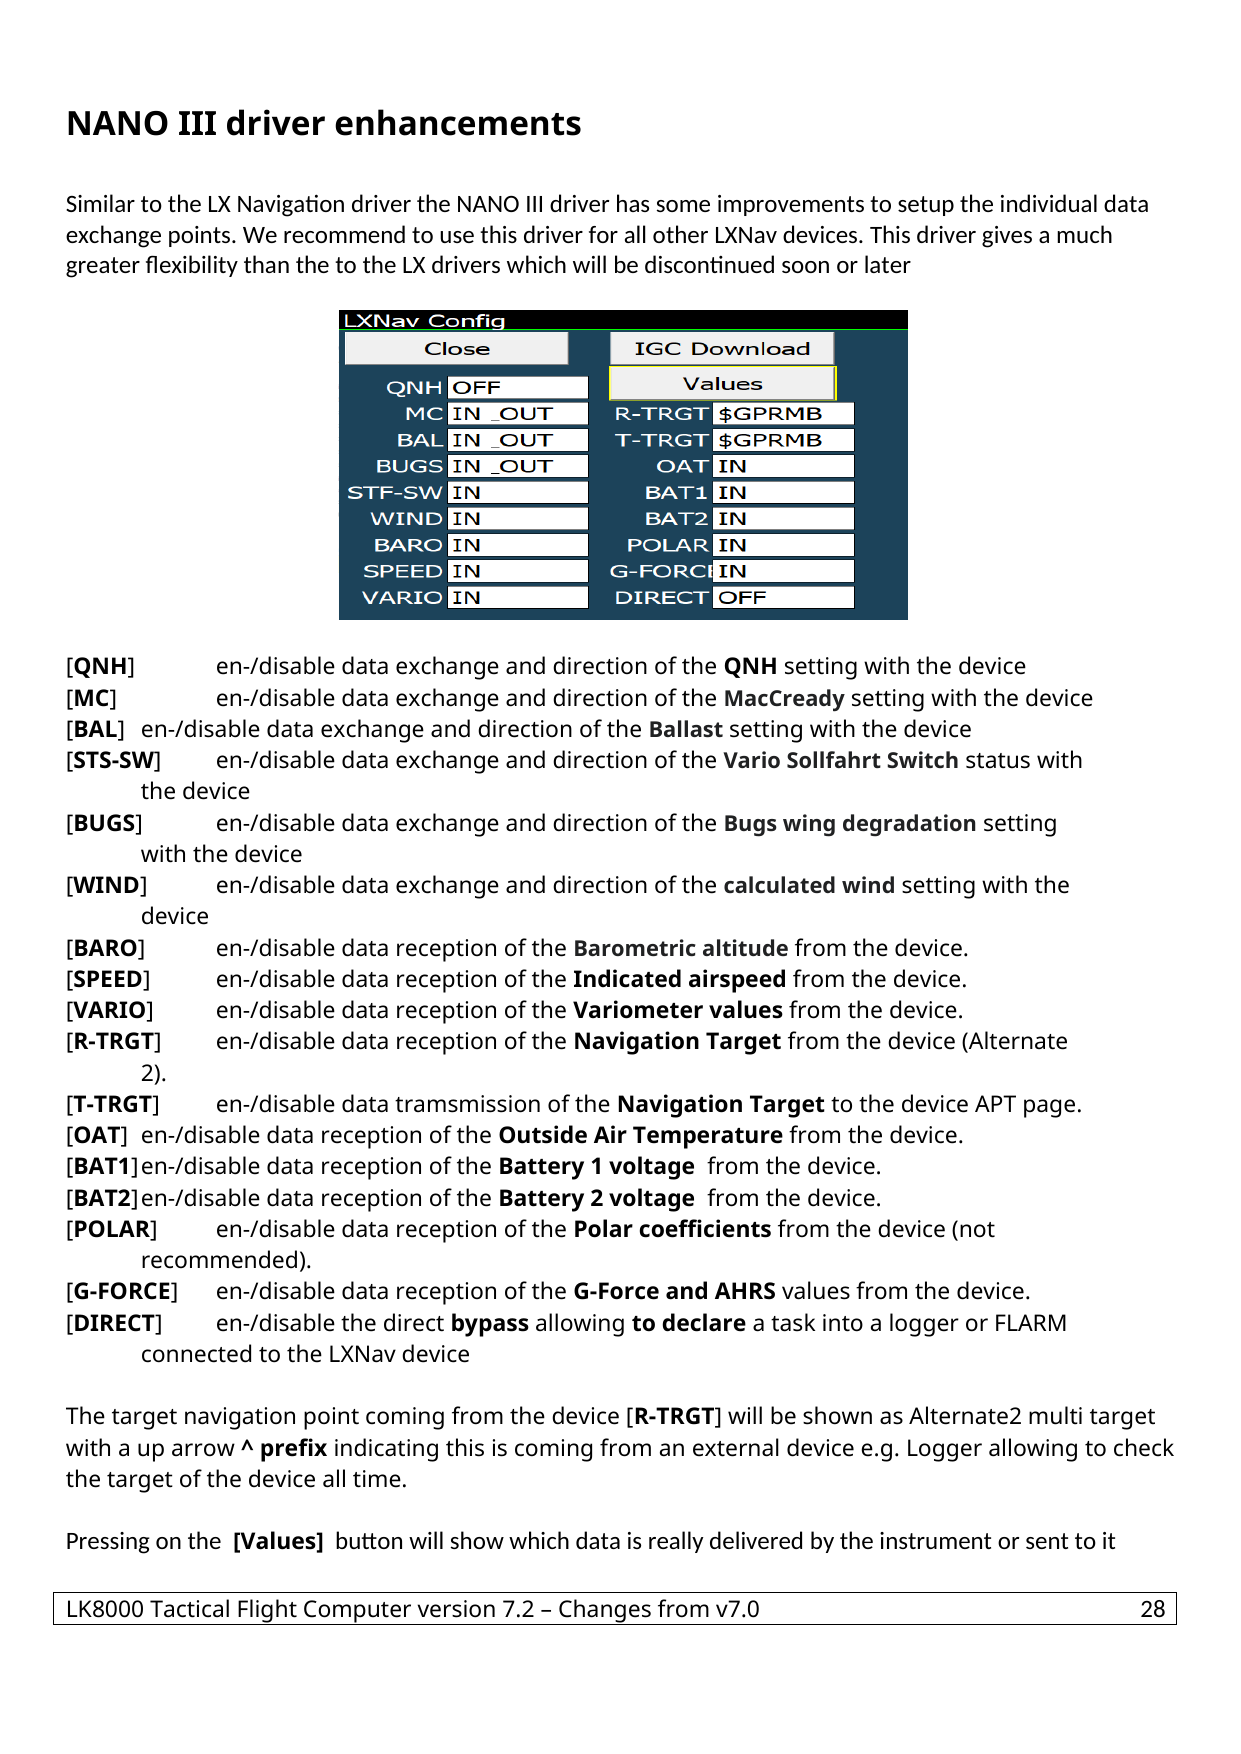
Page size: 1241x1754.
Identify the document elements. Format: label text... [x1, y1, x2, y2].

text [WIND] en-/disable data exchange and direction of the calculated wind setting with the device [66, 869, 1181, 932]
text [OAT] en-/disable data reception of the Outside Air Temperature from the device. [66, 1119, 1181, 1150]
text The target navigation point coming from the device [R-TRGT] will be shown as Alternate2 multi target with a up arrow ^ prefix indicating this is coming from an external device e.g. Logger allowing to check the target of the device all time. [66, 1400, 1181, 1494]
text [BAT1] en-/disable data reception of the Battery 1 voltage from the device. [66, 1150, 1181, 1182]
text [BUGS] en-/disable data exchange and direction of the Bugs wing degradation setting with the device [66, 807, 1181, 869]
text [G-FORCE] en-/disable data reception of the G-Force and AHRS values from the device. [66, 1275, 1181, 1307]
text [BARO] en-/disable data reception of the Barometric altitude from the device. [66, 932, 1181, 963]
text [STS-SW] en-/disable data exchange and direction of the Vario Sollfahrt Switch status with the device [66, 744, 1181, 807]
text [DIRECT] en-/disable the direct bypass allowing to declare a task into a logger or FLARM connected to the LXNav device [66, 1307, 1181, 1369]
picture [338, 310, 908, 620]
text [MC] en-/disable data exchange and direction of the MacCready setting with the device [66, 682, 1181, 713]
text [QNH] en-/disable data exchange and direction of the QNH setting with the device [66, 650, 1181, 682]
text Similar to the LX Navigation driver the NANO III driver has some improvements to setup the individual data exchange points. We recommend to use this driver for all other LXNav devices. This driver gives a much greater flexibility than the to the LX drivers which will be discontinued soon or later [66, 188, 1181, 280]
text [SPEED] en-/disable data reception of the Indicated airspeed from the device. [66, 963, 1181, 994]
subtitle NANO III driver enhancements [66, 100, 1181, 145]
text Pressing on the [Values] button will show which data is really delivered by the instrument or sent to it [66, 1525, 1181, 1557]
text [POLAR] en-/disable data reception of the Polar coefficients from the device (not recommended). [66, 1213, 1181, 1275]
text [VARIO] en-/disable data reception of the Variometer values from the device. [66, 994, 1181, 1025]
text [T-TRGT] en-/disable data tramsmission of the Navigation Target to the device APT page. [66, 1088, 1181, 1119]
text [BAT2] en-/disable data reception of the Battery 2 voltage from the device. [66, 1182, 1181, 1213]
text [R-TRGT] en-/disable data reception of the Navigation Target from the device (Alternate 2). [66, 1025, 1181, 1088]
text [BAL] en-/disable data exchange and direction of the Ballast setting with the device [66, 713, 1181, 744]
